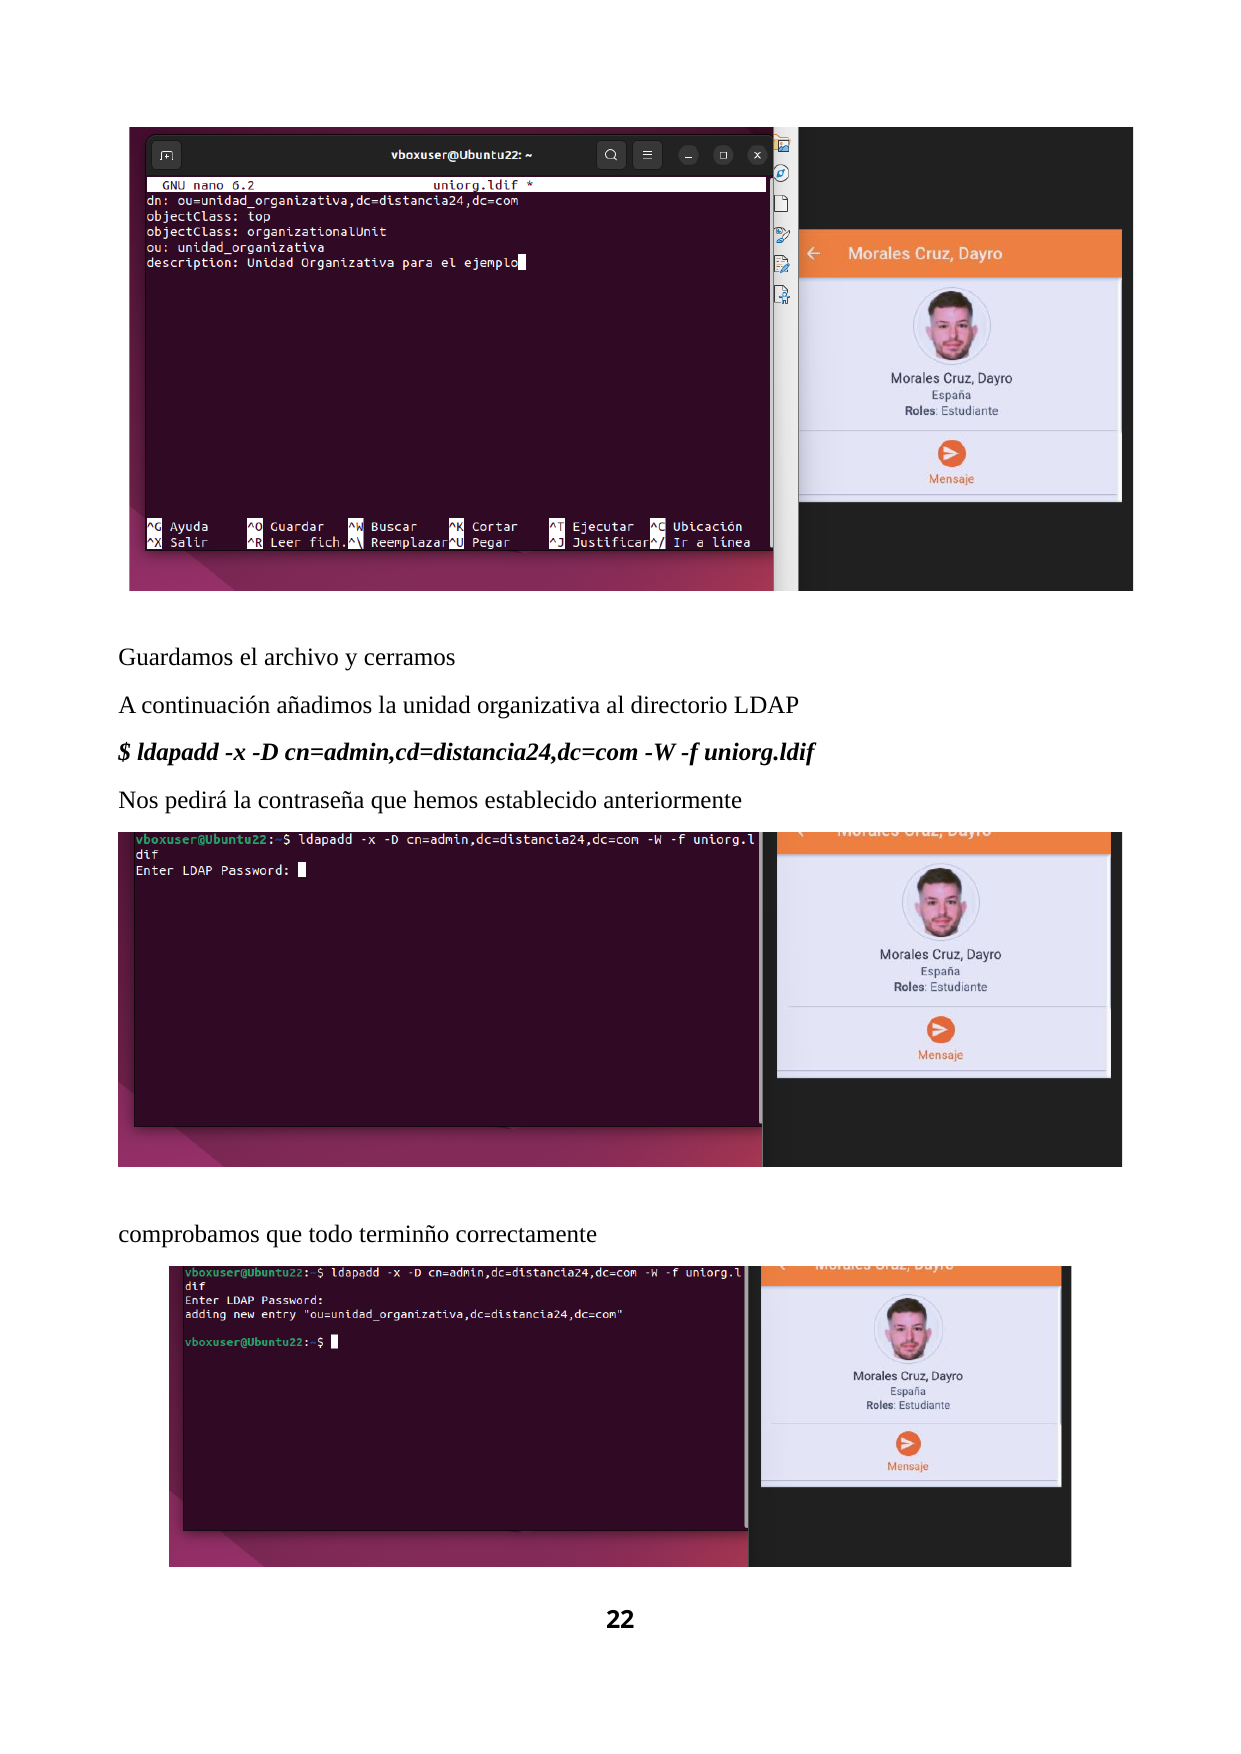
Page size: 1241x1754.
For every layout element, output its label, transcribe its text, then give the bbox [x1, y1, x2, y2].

text A continuación añadimos la unidad organizativa al directorio LDAP [118, 690, 1122, 718]
picture [129, 127, 1134, 591]
text comprobamos que todo terminño correctamente [118, 1219, 1122, 1247]
text Guardamos el archivo y cerramos [118, 642, 1122, 671]
text $ ldapadd -x -D cn=admin,cd=distancia24,dc=com -W -f uniorg.ldif [118, 737, 1122, 766]
picture [169, 1266, 1072, 1567]
picture [118, 832, 1123, 1167]
text Nos pedirá la contraseña que hemos establecido anteriormente [118, 785, 1122, 814]
